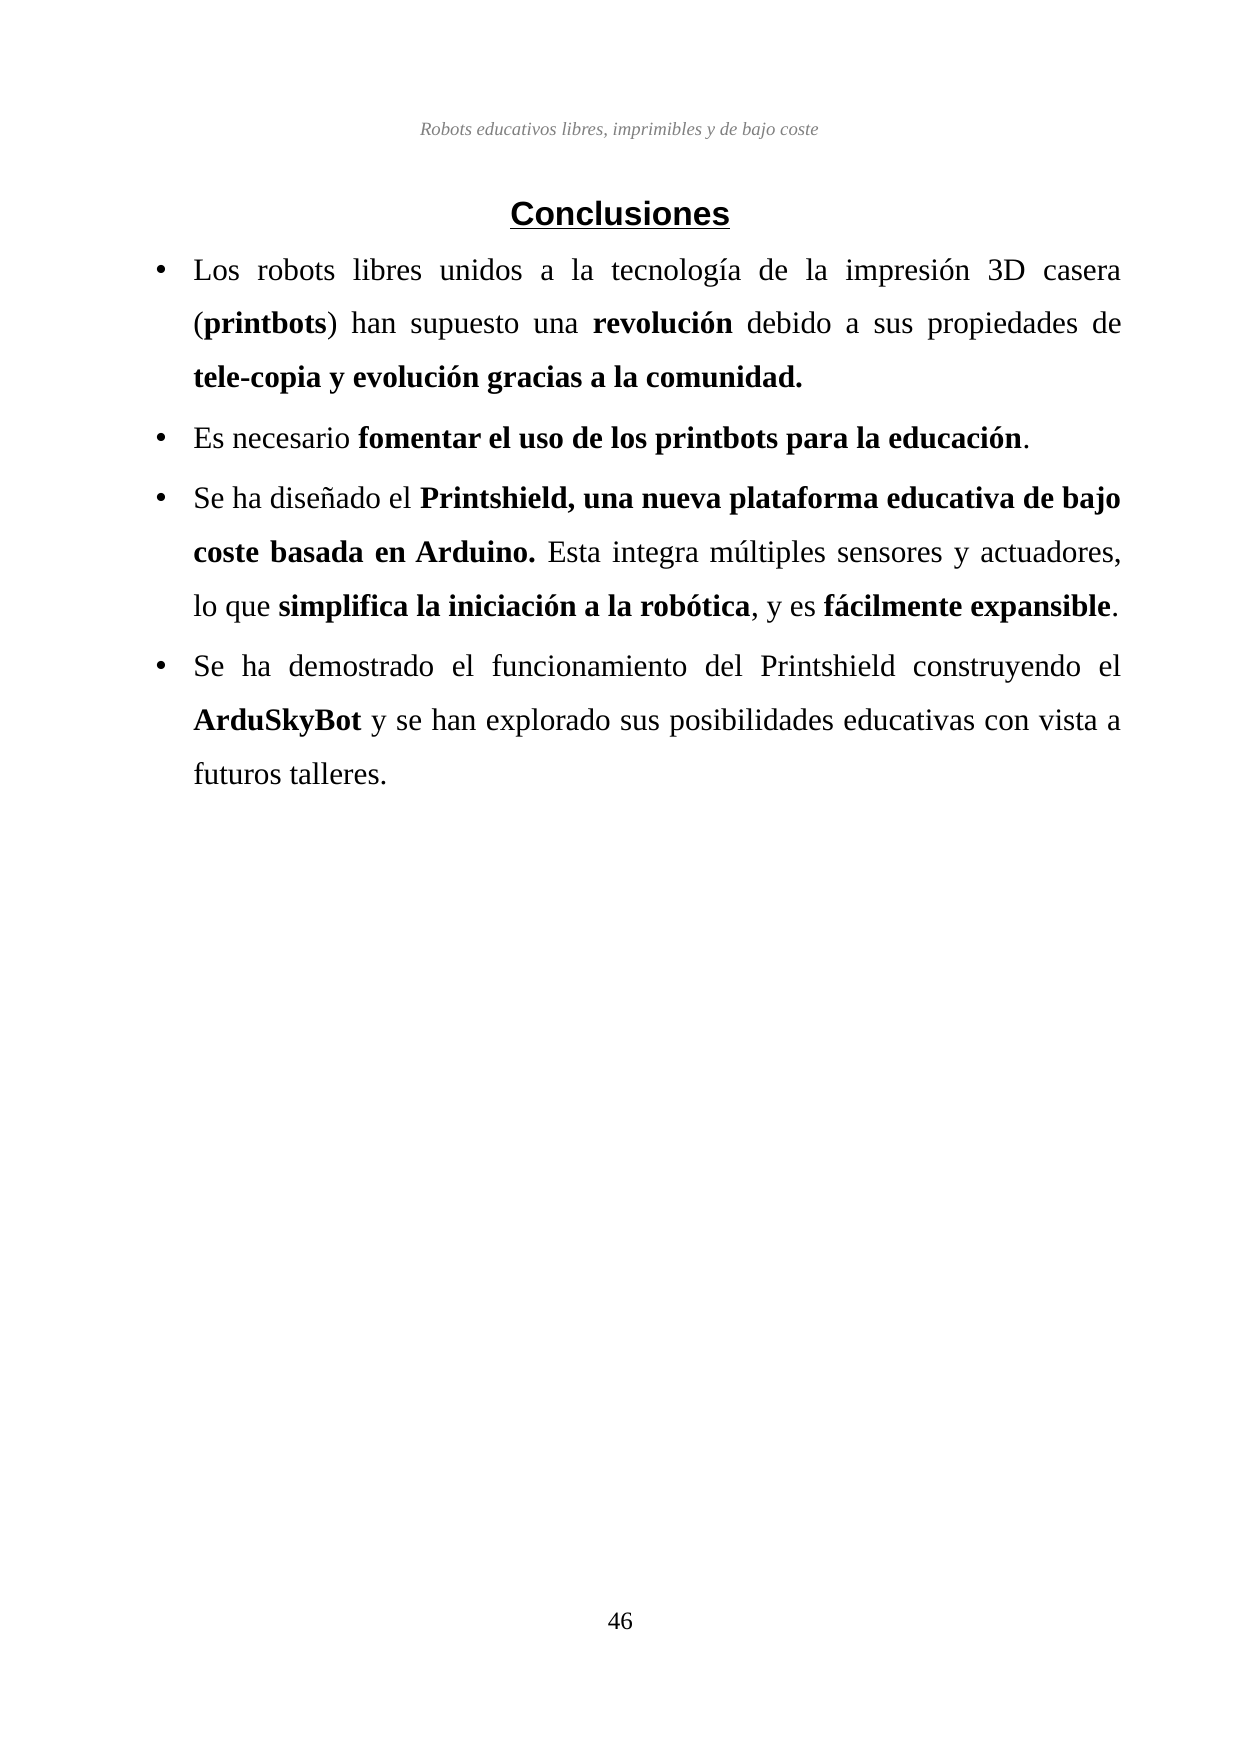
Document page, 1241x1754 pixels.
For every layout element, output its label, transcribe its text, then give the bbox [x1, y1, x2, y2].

list Los robots libres unidos a la tecnología de la impresión 3D casera (printbots) han supuesto una revolución debido a sus propiedades de tele-copia y evolución gracias a la comunidad. [156, 251, 1122, 394]
subtitle Conclusiones [118, 194, 1122, 233]
list Se ha diseñado el Printshield, una nueva plataforma educativa de bajo coste basada en Arduino. Esta integra múltiples sensores y actuadores, lo que simplifica la iniciación a la robótica, y es fácilmente expansible. [156, 479, 1122, 623]
list Es necesario fomentar el uso de los printbots para la educación. [156, 419, 1122, 455]
list Se ha demostrado el funcionamiento del Printshield construyendo el ArduSkyBot y se han explorado sus posibilidades educativas con vista a futuros talleres. [156, 647, 1122, 791]
